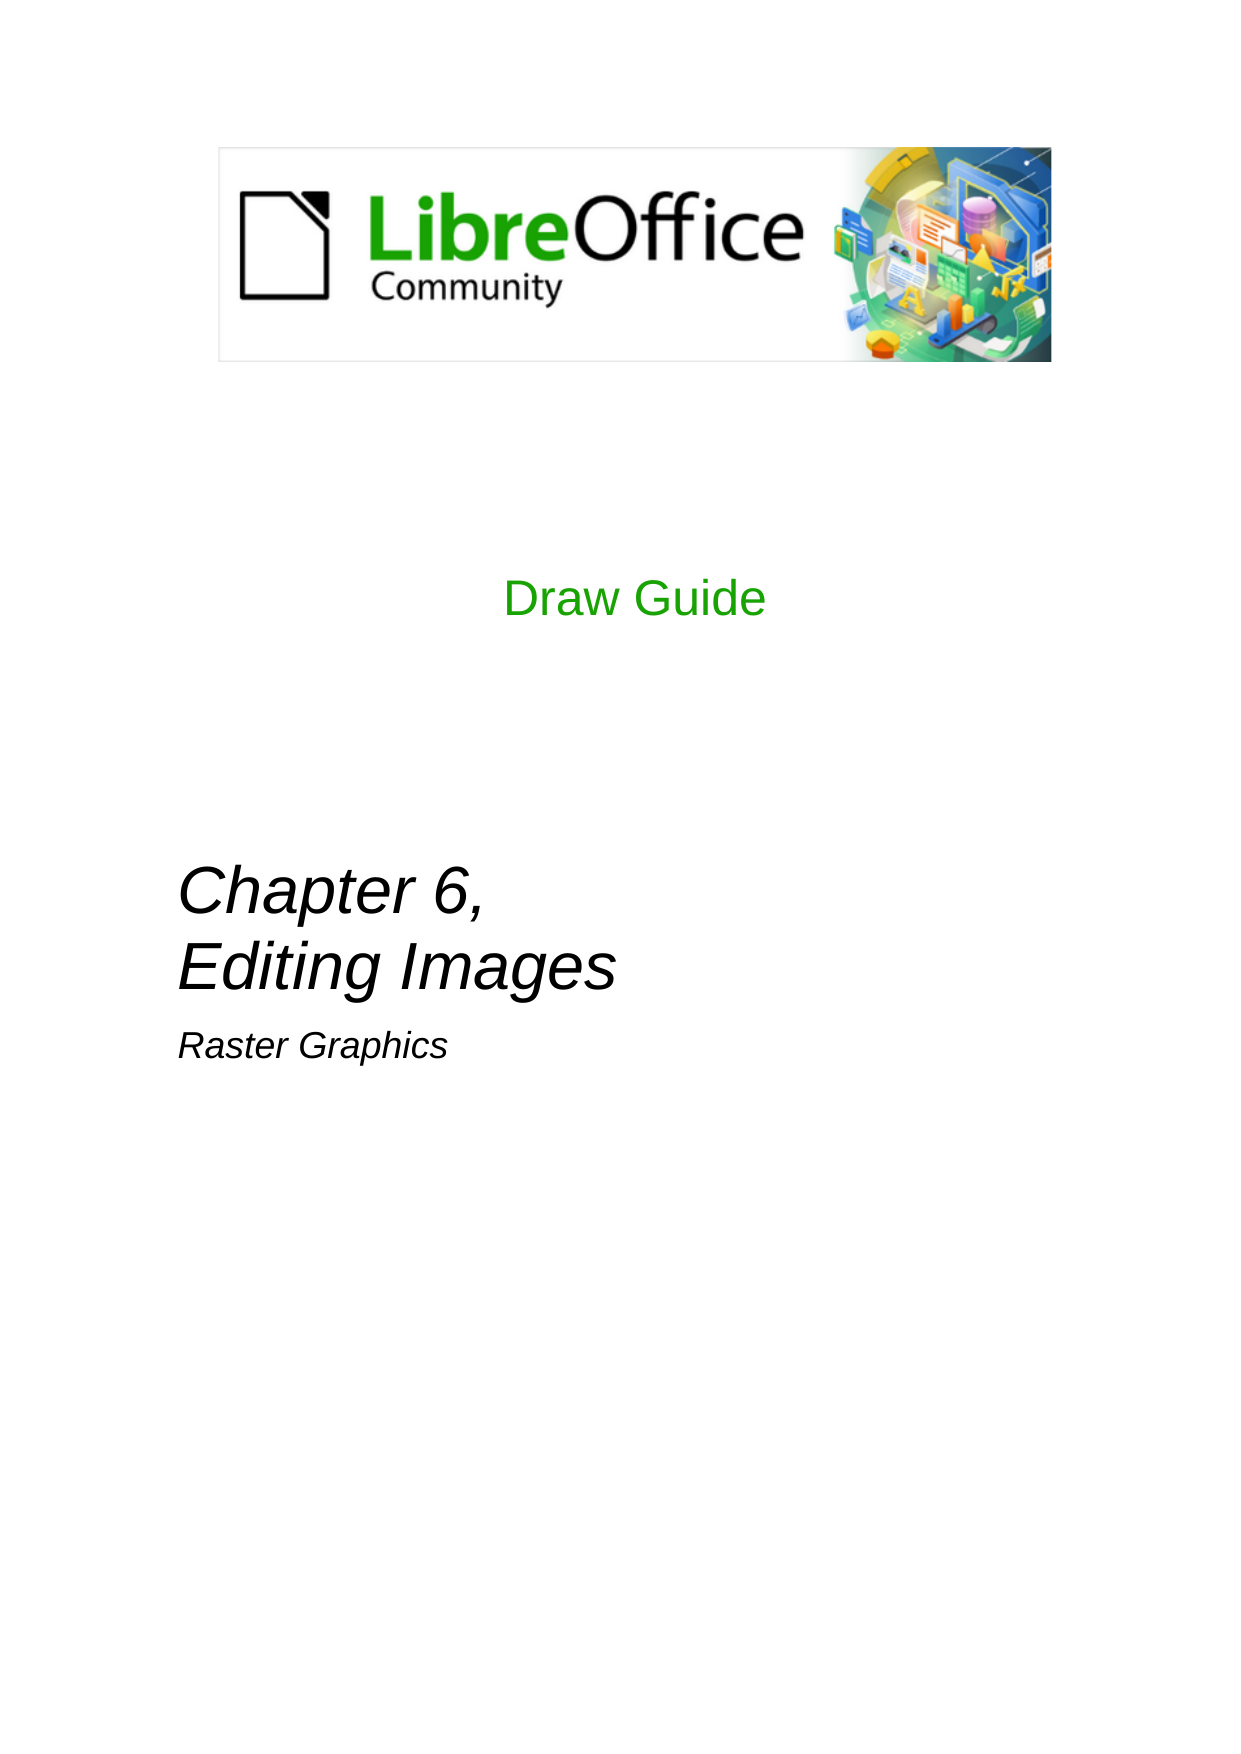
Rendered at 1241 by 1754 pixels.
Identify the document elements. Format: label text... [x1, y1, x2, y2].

text Draw Guide [177, 568, 1093, 626]
subtitle Raster Graphics [177, 1023, 1093, 1066]
title Chapter 6, Editing Images [177, 851, 1093, 1004]
picture [218, 147, 1052, 362]
